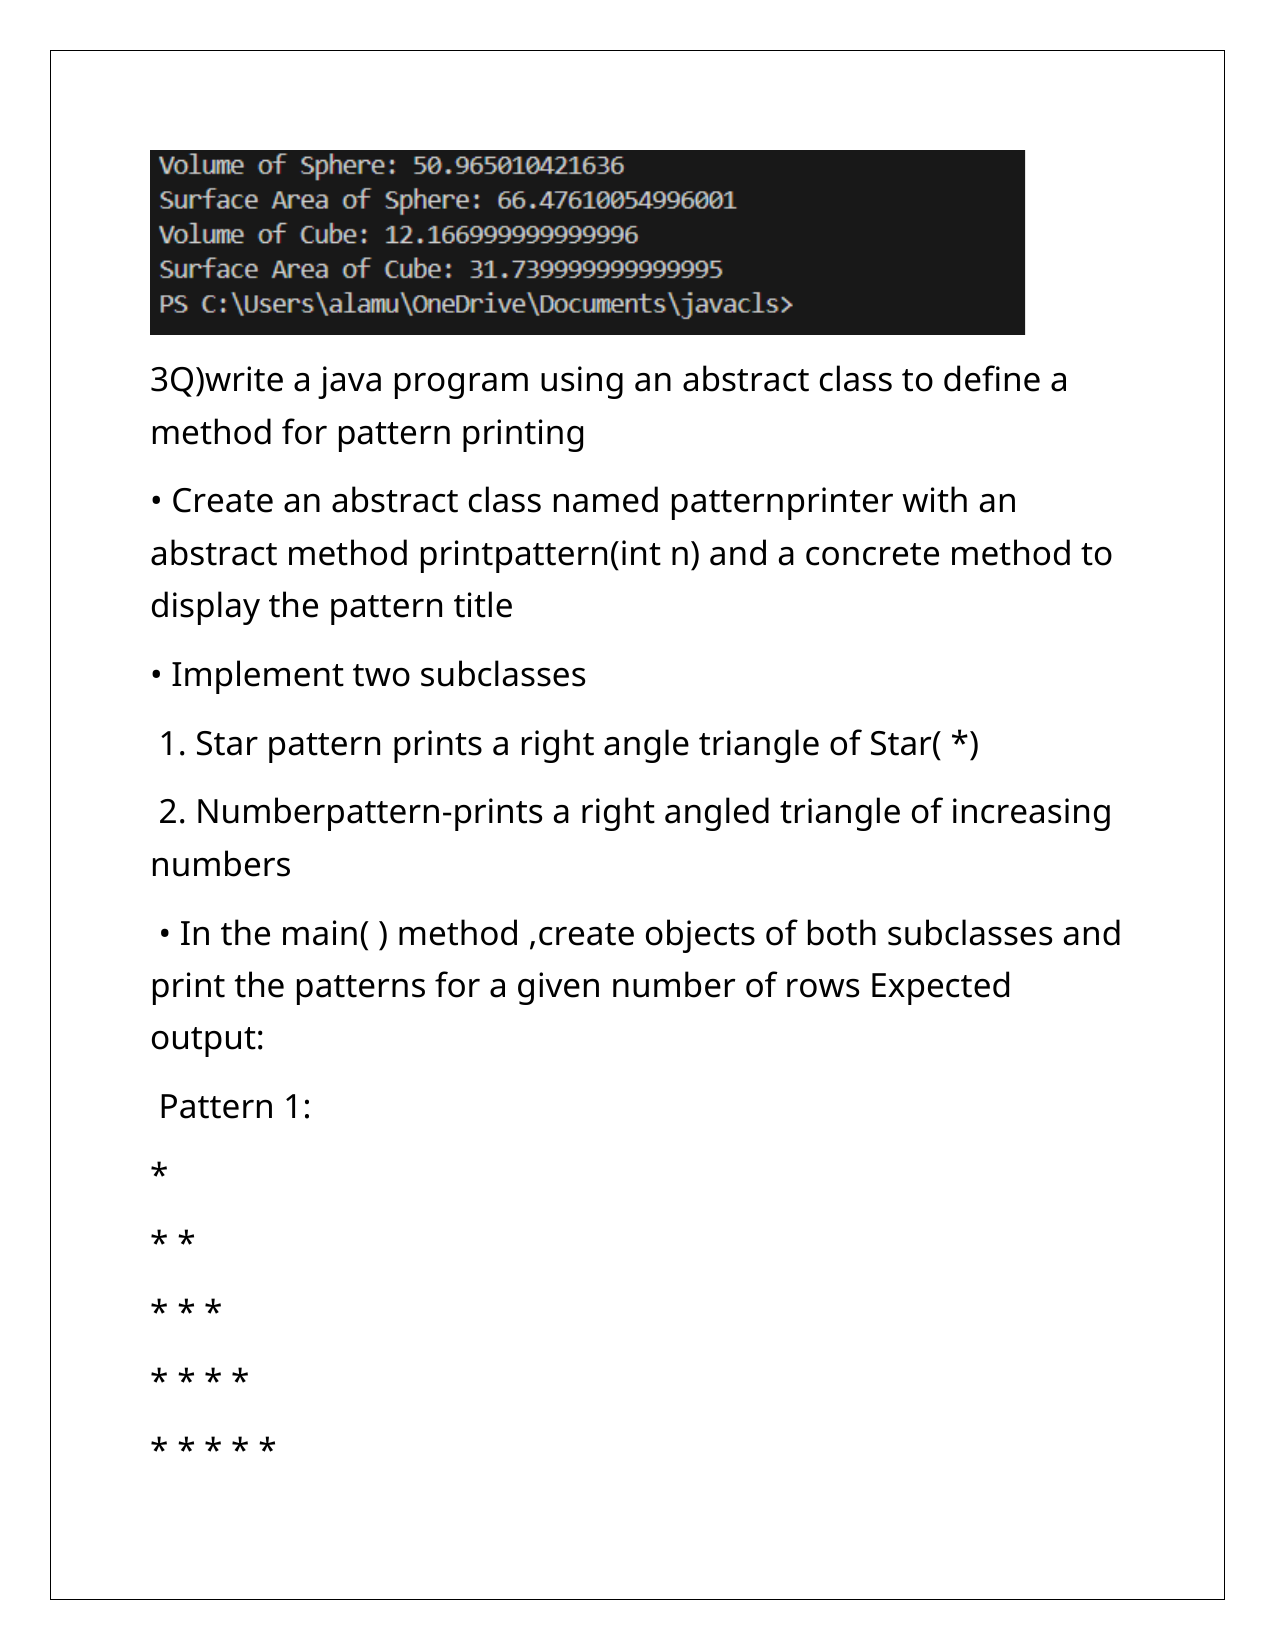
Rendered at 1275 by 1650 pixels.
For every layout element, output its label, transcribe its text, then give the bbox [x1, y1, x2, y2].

text * [150, 1151, 1125, 1197]
text 1. Star pattern prints a right angle triangle of Star( *) [150, 719, 1125, 765]
text 3Q)write a java program using an abstract class to define a method for pattern printing [150, 356, 1125, 454]
text Pattern 1: [150, 1082, 1125, 1128]
text * * [150, 1220, 1125, 1266]
text * * * * [150, 1358, 1125, 1403]
text * * * * * [150, 1427, 1125, 1472]
text • Implement two subclasses [150, 651, 1125, 696]
text • Create an abstract class named patternprinter with an abstract method printpattern(int n) and a concrete method to display the pattern title [150, 477, 1125, 627]
text * * * [150, 1289, 1125, 1334]
text 2. Numberpattern-prints a right angled triangle of increasing numbers [150, 788, 1125, 886]
text • In the main( ) method ,create objects of both subclasses and print the patterns for a given number of rows Expected output: [150, 909, 1125, 1059]
